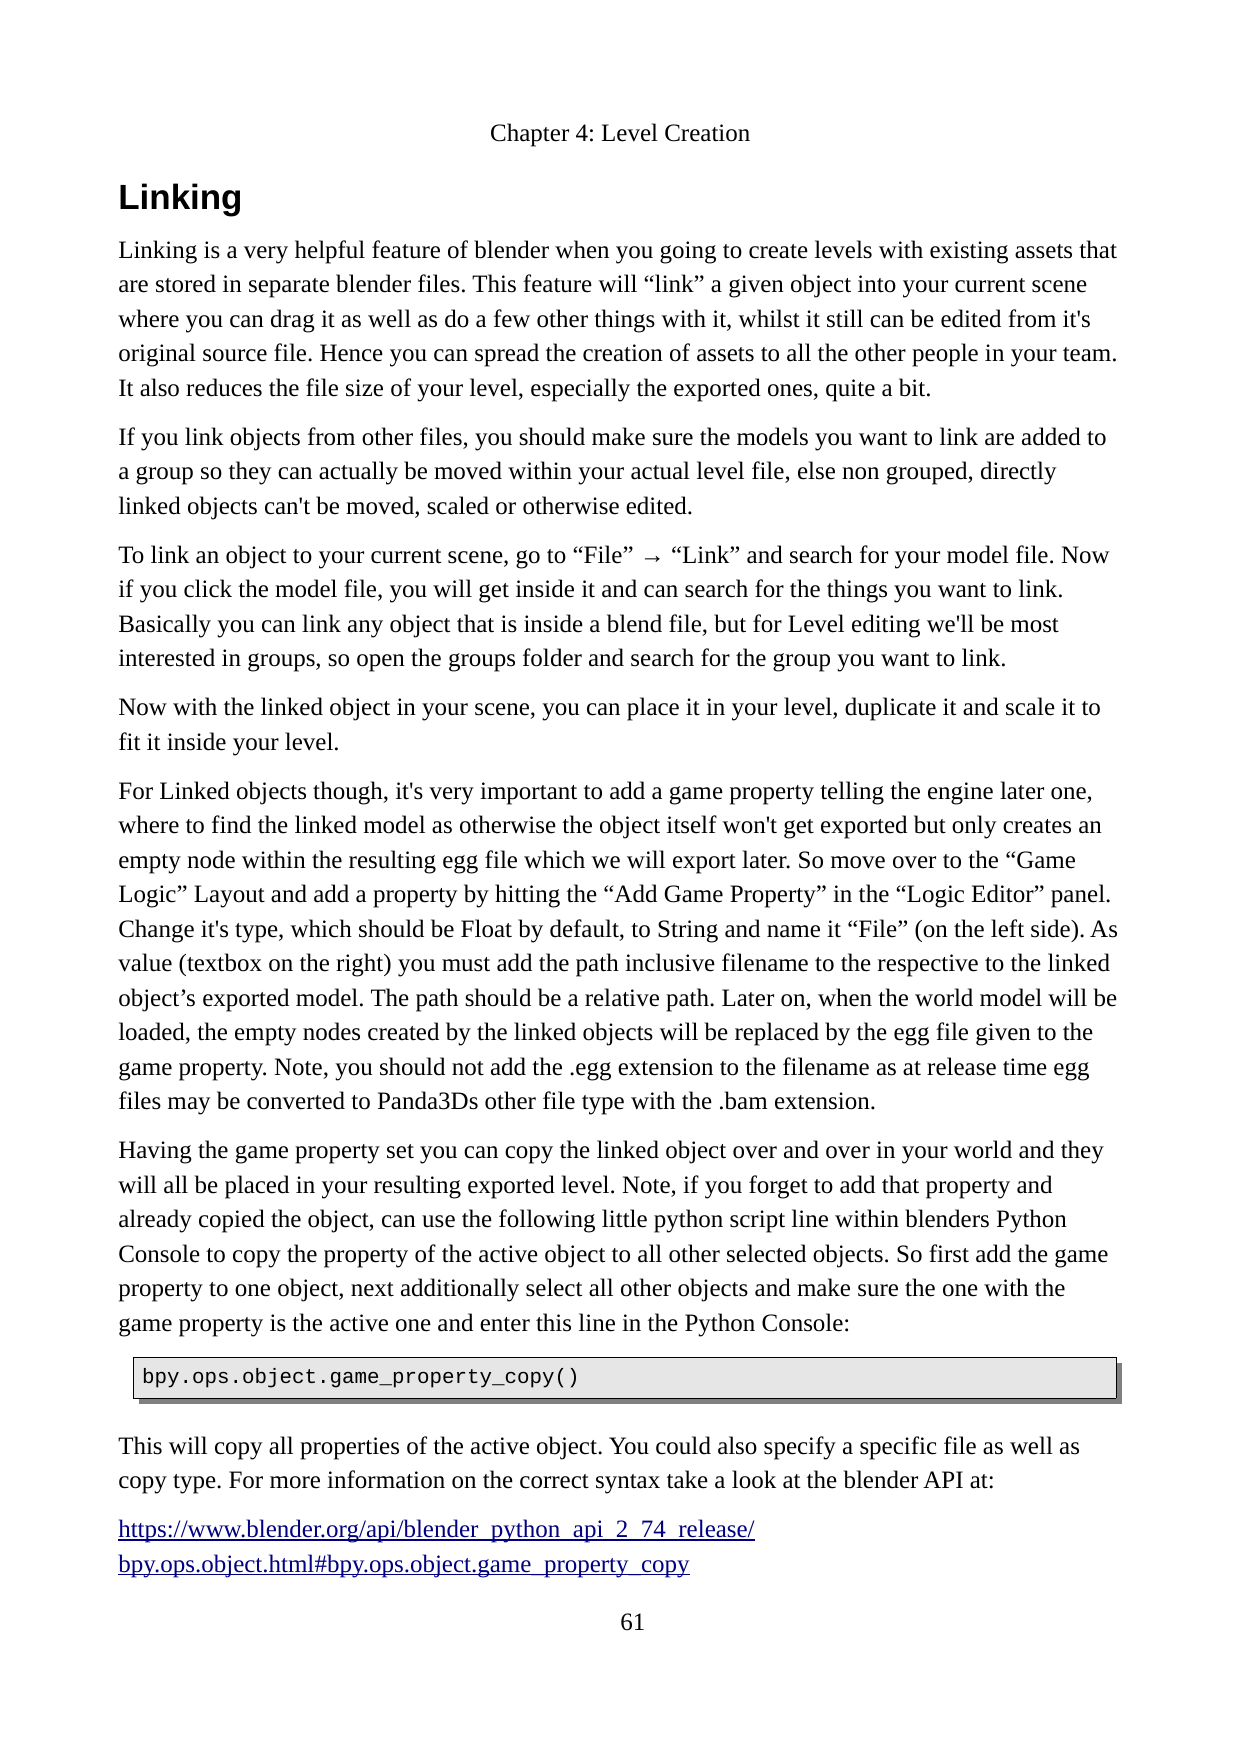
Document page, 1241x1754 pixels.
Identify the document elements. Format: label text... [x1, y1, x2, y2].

text To link an object to your current scene, go to “File” → “Link” and search for your model file. Now if you click the model file, you will get inside it and can search for the things you want to link. Basically you can link any object that is inside a blend file, but for Level editing we'll be most interested in groups, so open the groups folder and search for the group you want to link. [118, 540, 1122, 672]
text Linking is a very helpful feature of blender when you going to create levels with existing assets that are stored in separate blender files. This feature will “link” a given object into your current scene where you can drag it as well as do a few other things with it, whilst it still can be edited from it's original source file. Hence you can spread the creation of assets to all the other people in your team. It also reduces the file size of your level, especially the exported ones, quite a bit. [118, 235, 1122, 402]
text bpy.ops.object.game_property_copy() [134, 1358, 1116, 1398]
text If you link objects from other files, you should make sure the models you want to link are added to a group so they can actually be moved within your actual level file, else non grouped, directly linked objects can't be moved, scaled or otherwise edited. [118, 422, 1122, 519]
text https://www.blender.org/api/blender_python_api_2_74_release/bpy.ops.object.html#bpy.ops.object.game_property_copy [118, 1514, 1122, 1578]
text For Linked objects though, it's very important to add a game property telling the engine later one, where to find the linked model as otherwise the object itself won't get exported but only creates an empty node within the resulting egg file which we will export later. So move over to the “Game Logic” Layout and add a property by hitting the “Add Game Property” in the “Logic Editor” panel. Change it's type, which should be Float by default, to String and name it “File” (on the left side). As value (textbox on the right) you must add the path inclusive filename to the respective to the linked object’s exported model. The path should be a relative path. Later on, when the world model will be loaded, the empty nodes created by the linked objects will be replaced by the egg file given to the game property. Note, you should not add the .egg extension to the filename as at release time egg files may be converted to Panda3Ds other file type with the .bam extension. [118, 776, 1122, 1115]
subtitle Linking [118, 176, 1122, 217]
text This will copy all properties of the active object. You could also specify a specific file as well as copy type. For more information on the correct syntax take a look at the blender API at: [118, 1431, 1122, 1494]
text Now with the linked object in your scene, you can place it in your level, duplicate it and scale it to fit it inside your level. [118, 692, 1122, 756]
